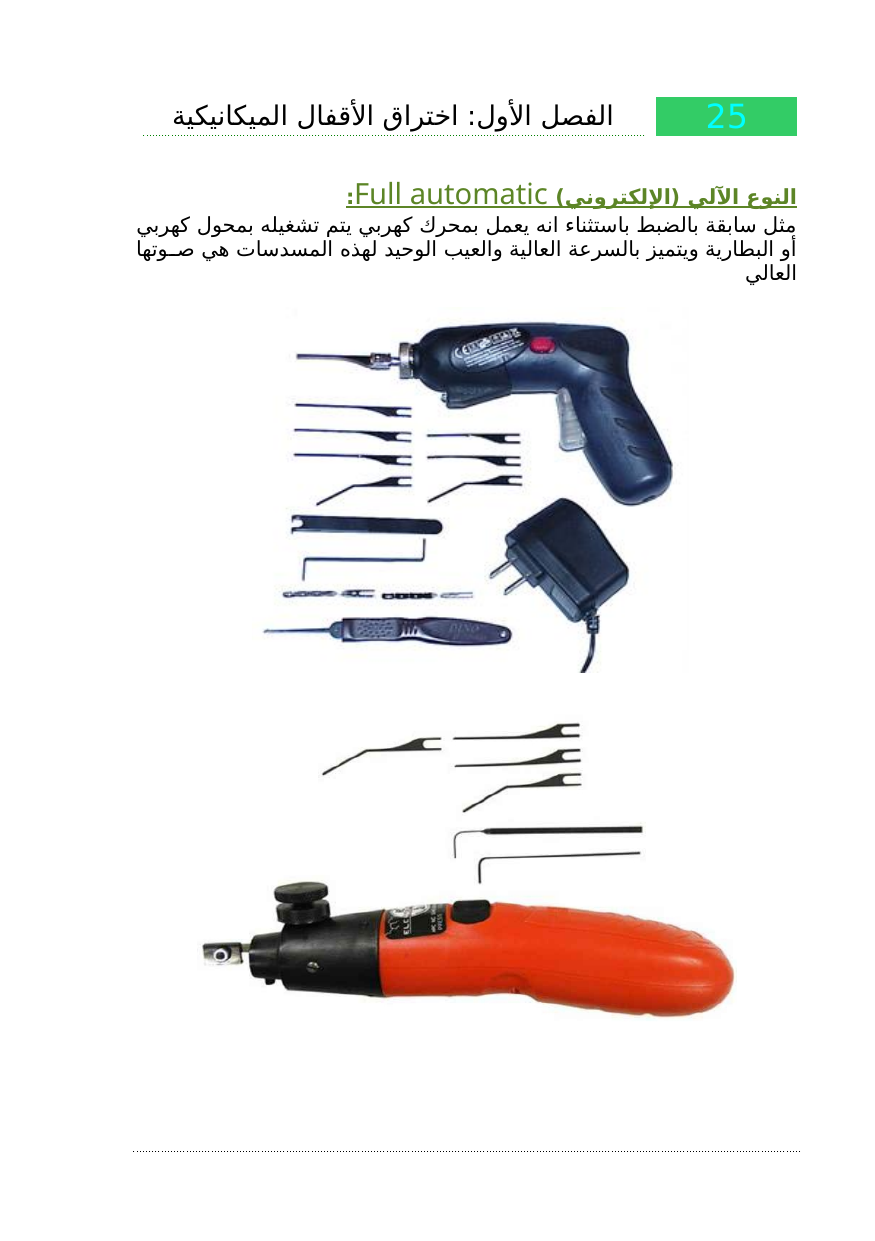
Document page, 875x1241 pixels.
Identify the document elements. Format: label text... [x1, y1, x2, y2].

text مثل سابقة بالضبط باستثناء انه يعمل بمحرك كهربي يتم تشغيله بمحول كهربي أو البطارية ويتميز بالسرعة العالية والعيب الوحيد لهذه المسدسات هي صوتها العالي [136, 213, 797, 286]
picture [251, 307, 689, 673]
picture [194, 703, 739, 1031]
text النوع الآلي (الإلكتروني) Full automatic: [136, 173, 797, 213]
